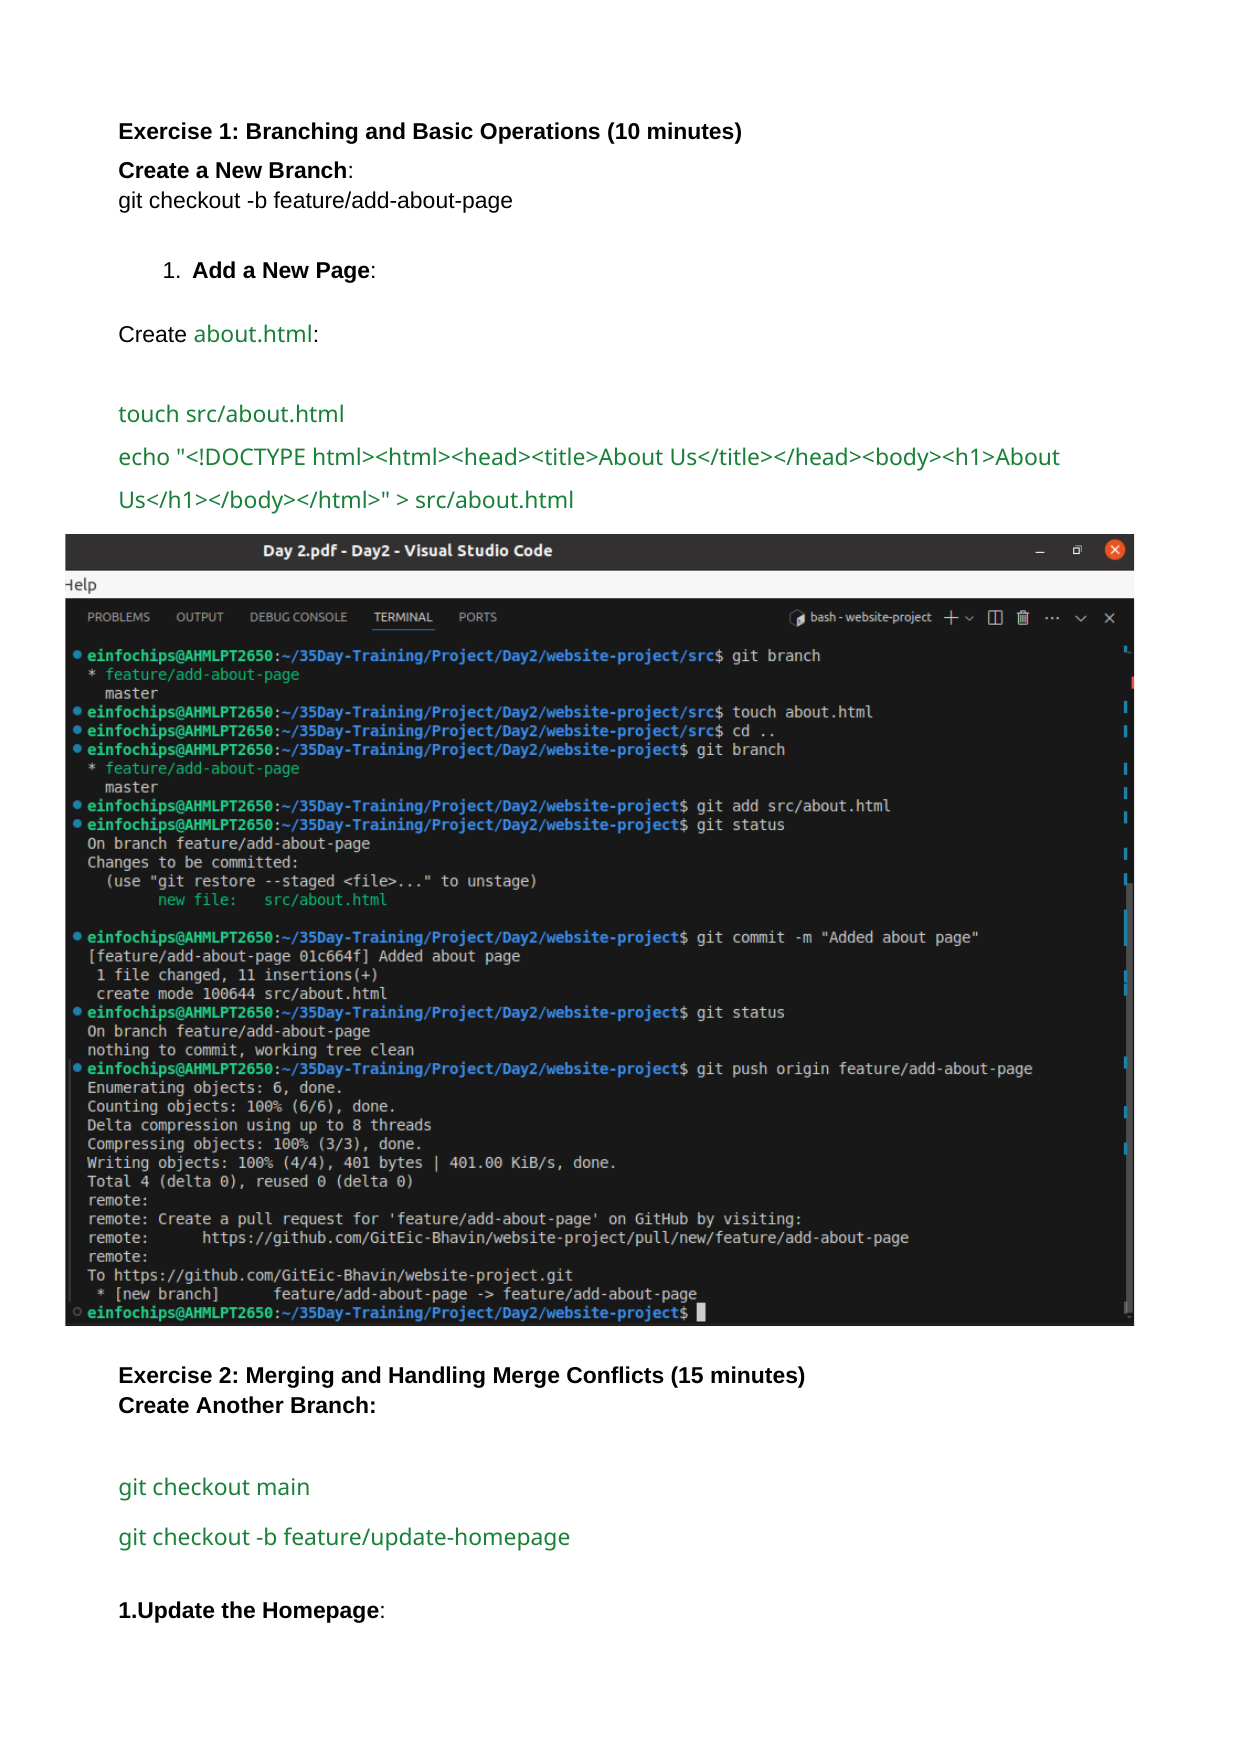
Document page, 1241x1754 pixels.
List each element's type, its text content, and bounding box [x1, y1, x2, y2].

text 1.Update the Homepage: [118, 1564, 1122, 1623]
text Create a New Branch: git checkout -b feature/add-about-page [118, 157, 1122, 213]
text Exercise 2: Merging and Handling Merge Conflicts (15 minutes) Create Another Branch: [118, 1326, 1122, 1418]
list Add a New Page: [162, 257, 1122, 283]
text echo "<!DOCTYPE html><html><head><title>About Us</title></head><body><h1>About Us</h1></body></html>" > src/about.html [118, 441, 1122, 515]
text git checkout main [118, 1470, 1122, 1502]
text Create about.html: touch src/about.html [118, 318, 1122, 429]
text git checkout -b feature/update-homepage [118, 1521, 1122, 1552]
text [118, 527, 1122, 534]
picture [65, 534, 1135, 1326]
subtitle Exercise 1: Branching and Basic Operations (10 minutes) [118, 118, 1122, 144]
